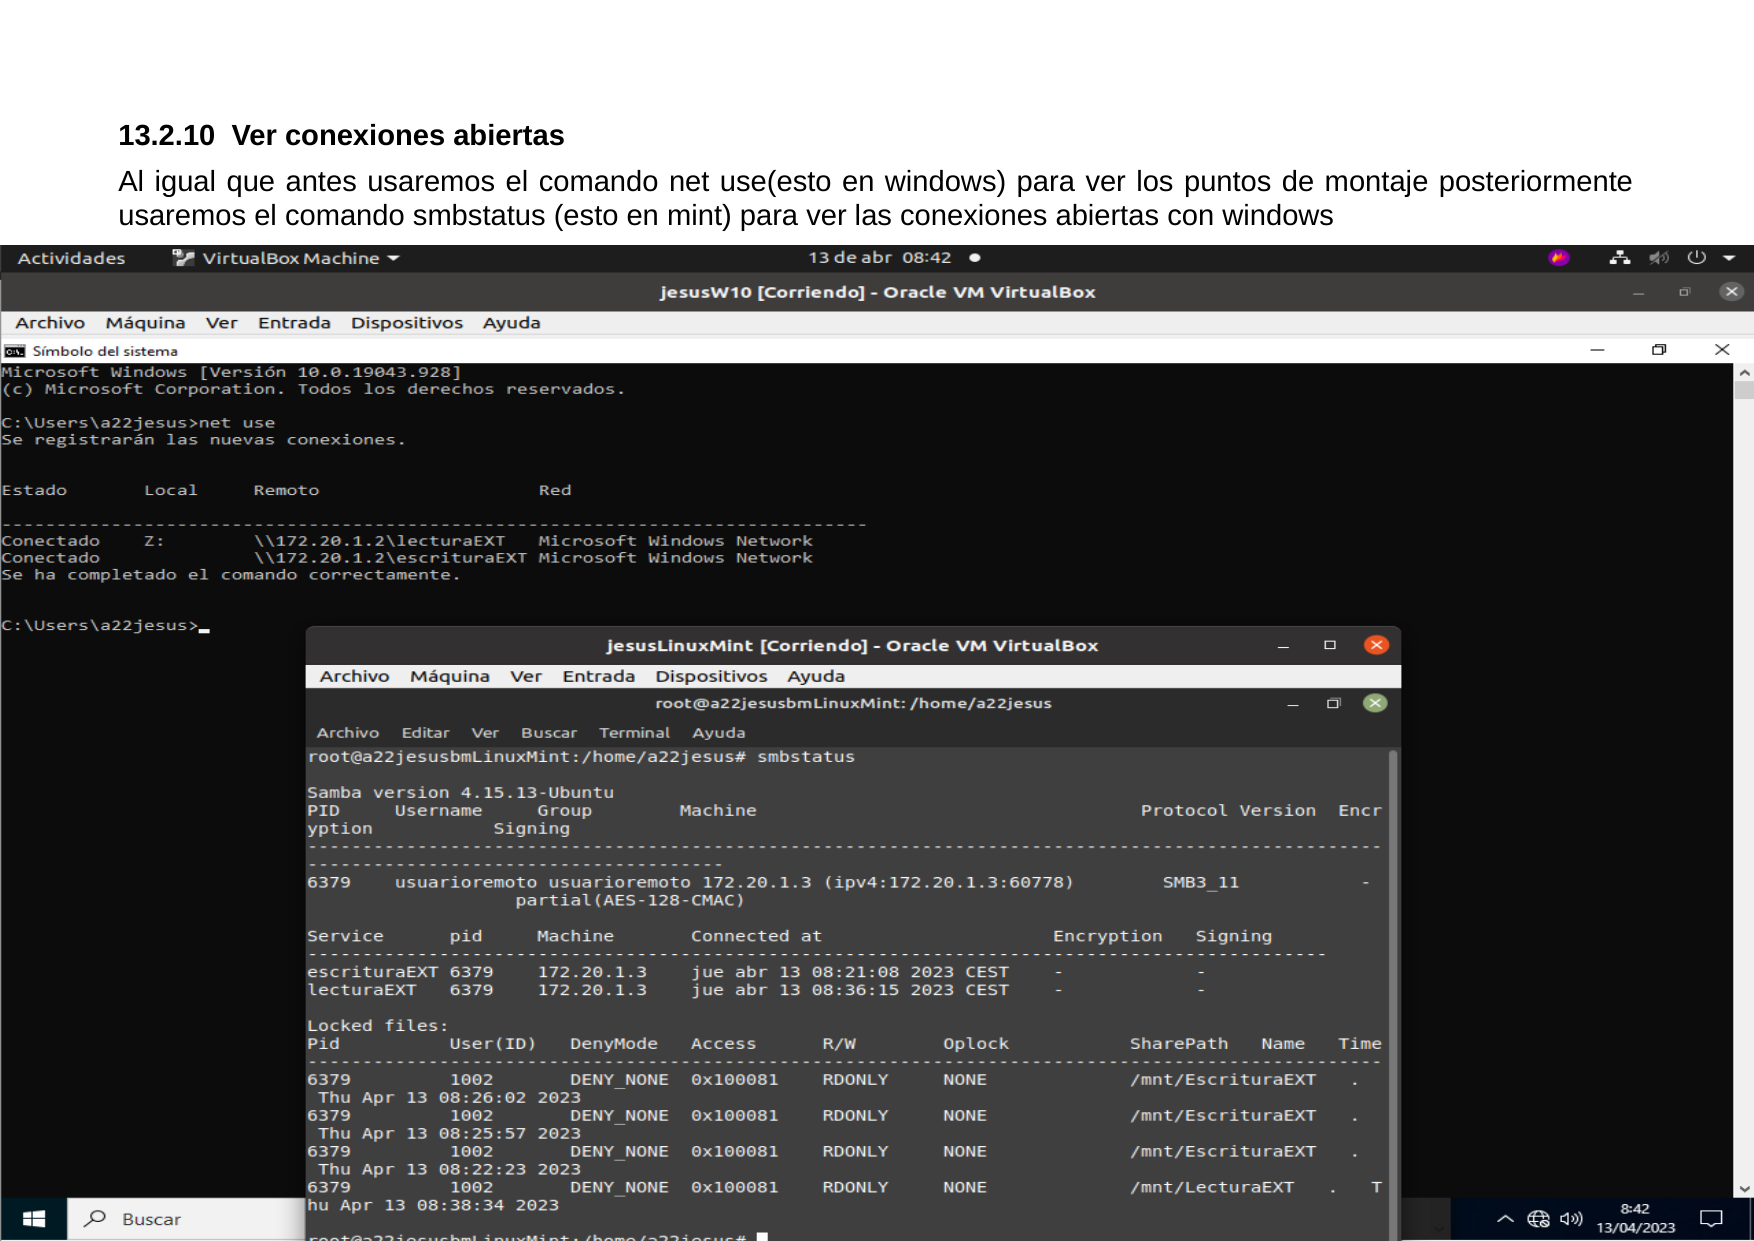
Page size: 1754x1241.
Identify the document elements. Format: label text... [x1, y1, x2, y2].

subtitle 13.2.10 Ver conexiones abiertas [118, 118, 1636, 152]
text Al igual que antes usaremos el comando net use(esto en windows) para ver los puntos de montaje posteriormente usaremos el comando smbstatus (esto en mint) para ver las conexiones abiertas con windows [118, 164, 1636, 231]
picture [0, 245, 1754, 1241]
